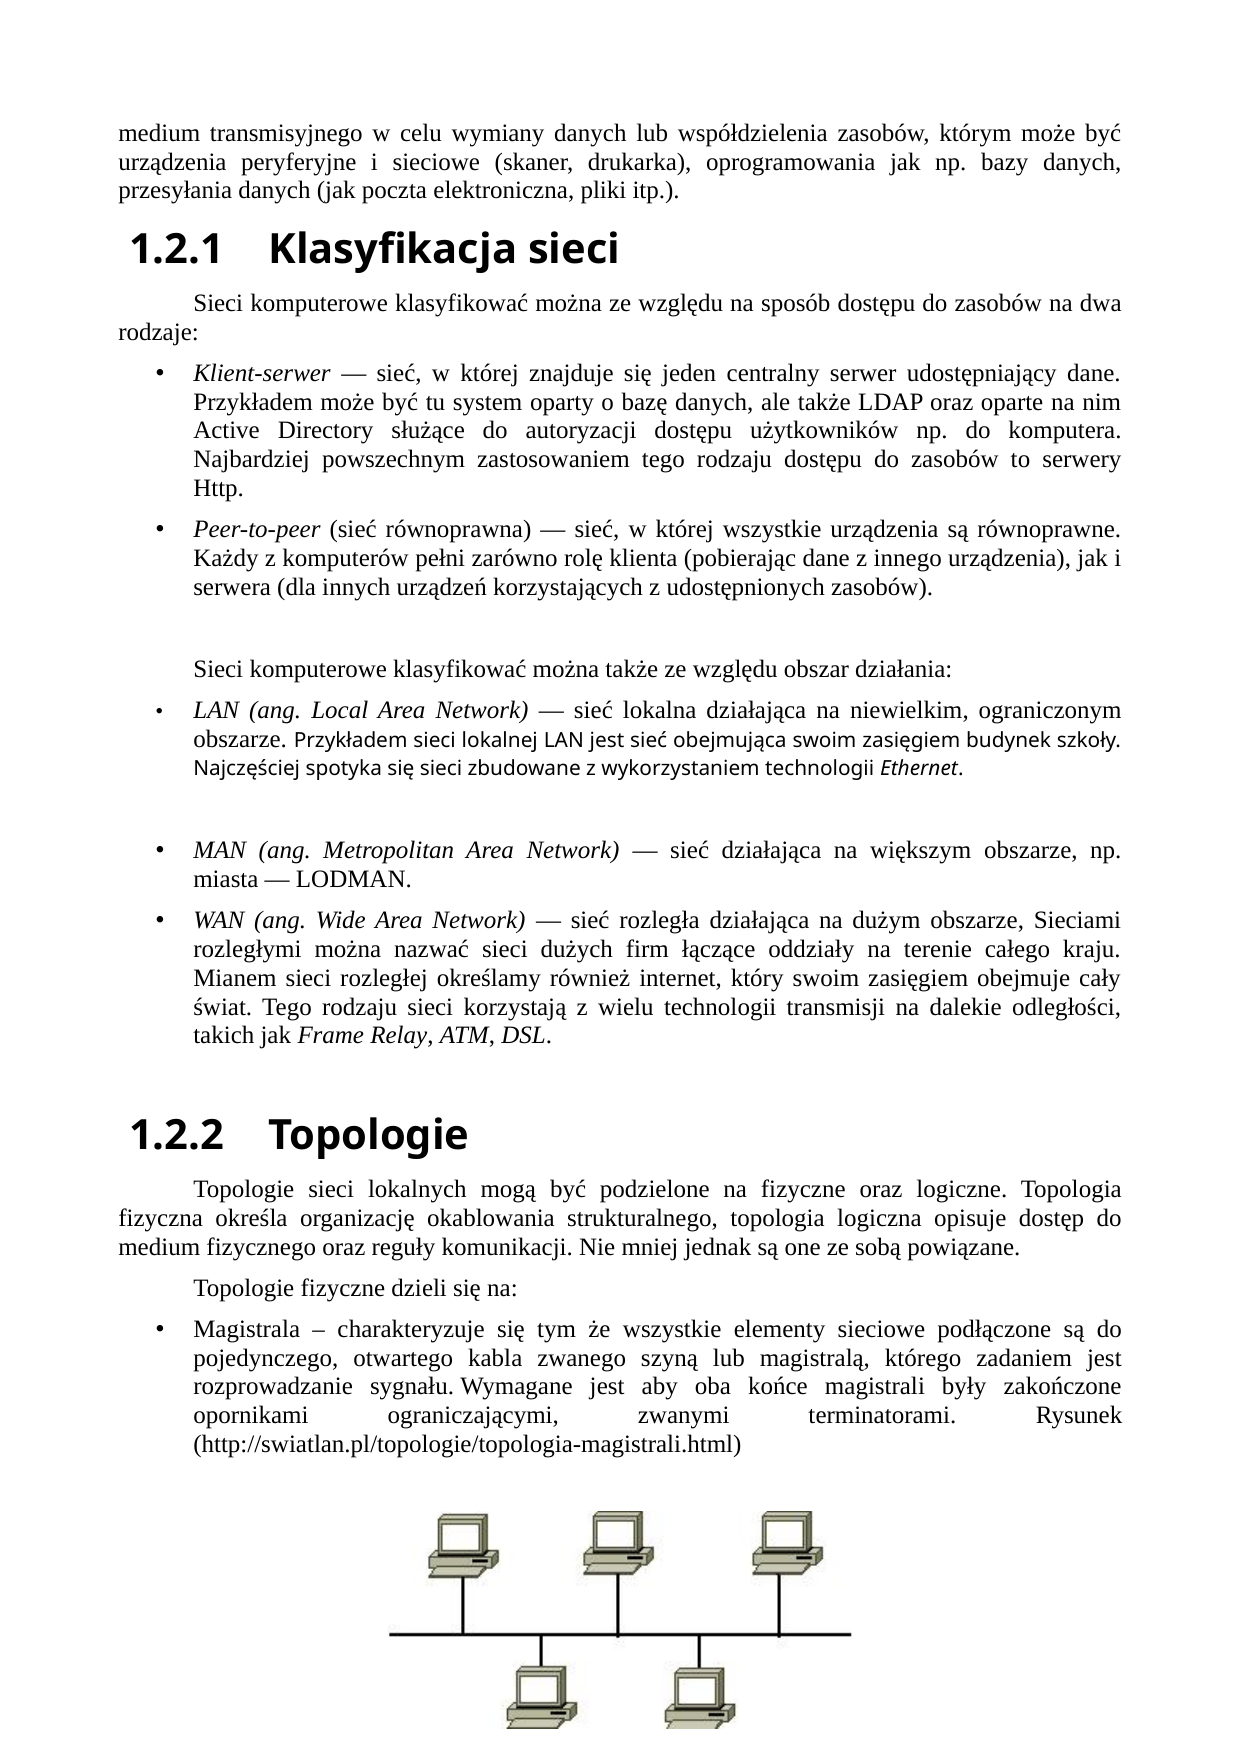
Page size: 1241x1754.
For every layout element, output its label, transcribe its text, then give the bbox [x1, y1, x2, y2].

text Topologie fizyczne dzieli się na: [118, 1273, 1122, 1301]
subtitle Topologie [118, 1105, 1122, 1162]
text Sieci komputerowe klasyfikować można ze względu na sposób dostępu do zasobów na dwa rodzaje: [118, 288, 1122, 346]
list Peer-to-peer (sieć równoprawna) — sieć, w której wszystkie urządzenia są równoprawne. Każdy z komputerów pełni zarówno rolę klienta (pobierając dane z innego urządzenia), jak i serwera (dla innych urządzeń korzystających z udostępnionych zasobów). [156, 514, 1122, 601]
text medium transmisyjnego w celu wymiany danych lub współdzielenia zasobów, którym może być urządzenia peryferyjne i sieciowe (skaner, drukarka), oprogramowania jak np. bazy danych, przesyłania danych (jak poczta elektroniczna, pliki itp.). [118, 118, 1122, 204]
text Sieci komputerowe klasyfikować można także ze względu obszar działania: [118, 654, 1122, 683]
list WAN (ang. Wide Area Network) — sieć rozległa działająca na dużym obszarze, Sieciami rozległymi można nazwać sieci dużych firm łączące oddziały na terenie całego kraju. Mianem sieci rozległej określamy również internet, który swoim zasięgiem obejmuje cały świat. Tego rodzaju sieci korzystają z wielu technologii transmisji na dalekie odległości, takich jak Frame Relay, ATM, DSL. [156, 905, 1122, 1049]
list LAN (ang. Local Area Network) — sieć lokalna działająca na niewielkim, ograniczonym obszarze. Przykładem sieci lokalnej LAN jest sieć obejmująca swoim zasięgiem budynek szkoły. Najczęściej spotyka się sieci zbudowane z wykorzystaniem technologii Ethernet. [156, 695, 1122, 782]
list MAN (ang. Metropolitan Area Network) — sieć działająca na większym obszarze, np. miasta — LODMAN. [156, 835, 1122, 893]
picture [388, 1511, 853, 1729]
subtitle Klasyfikacja sieci [118, 219, 1122, 276]
text Topologie sieci lokalnych mogą być podzielone na fizyczne oraz logiczne. Topologia fizyczna określa organizację okablowania strukturalnego, topologia logiczna opisuje dostęp do medium fizycznego oraz reguły komunikacji. Nie mniej jednak są one ze sobą powiązane. [118, 1174, 1122, 1260]
list Klient-serwer — sieć, w której znajduje się jeden centralny serwer udostępniający dane. Przykładem może być tu system oparty o bazę danych, ale także LDAP oraz oparte na nim Active Directory służące do autoryzacji dostępu użytkowników np. do komputera. Najbardziej powszechnym zastosowaniem tego rodzaju dostępu do zasobów to serwery Http. [156, 358, 1122, 502]
list Magistrala – charakteryzuje się tym że wszystkie elementy sieciowe podłączone są do pojedynczego, otwartego kabla zwanego szyną lub magistralą, którego zadaniem jest rozprowadzanie sygnału. Wymagane jest aby oba końce magistrali były zakończone opornikami ograniczającymi, zwanymi terminatorami. Rysunek (http://swiatlan.pl/topologie/topologia-magistrali.html) [156, 1314, 1122, 1458]
